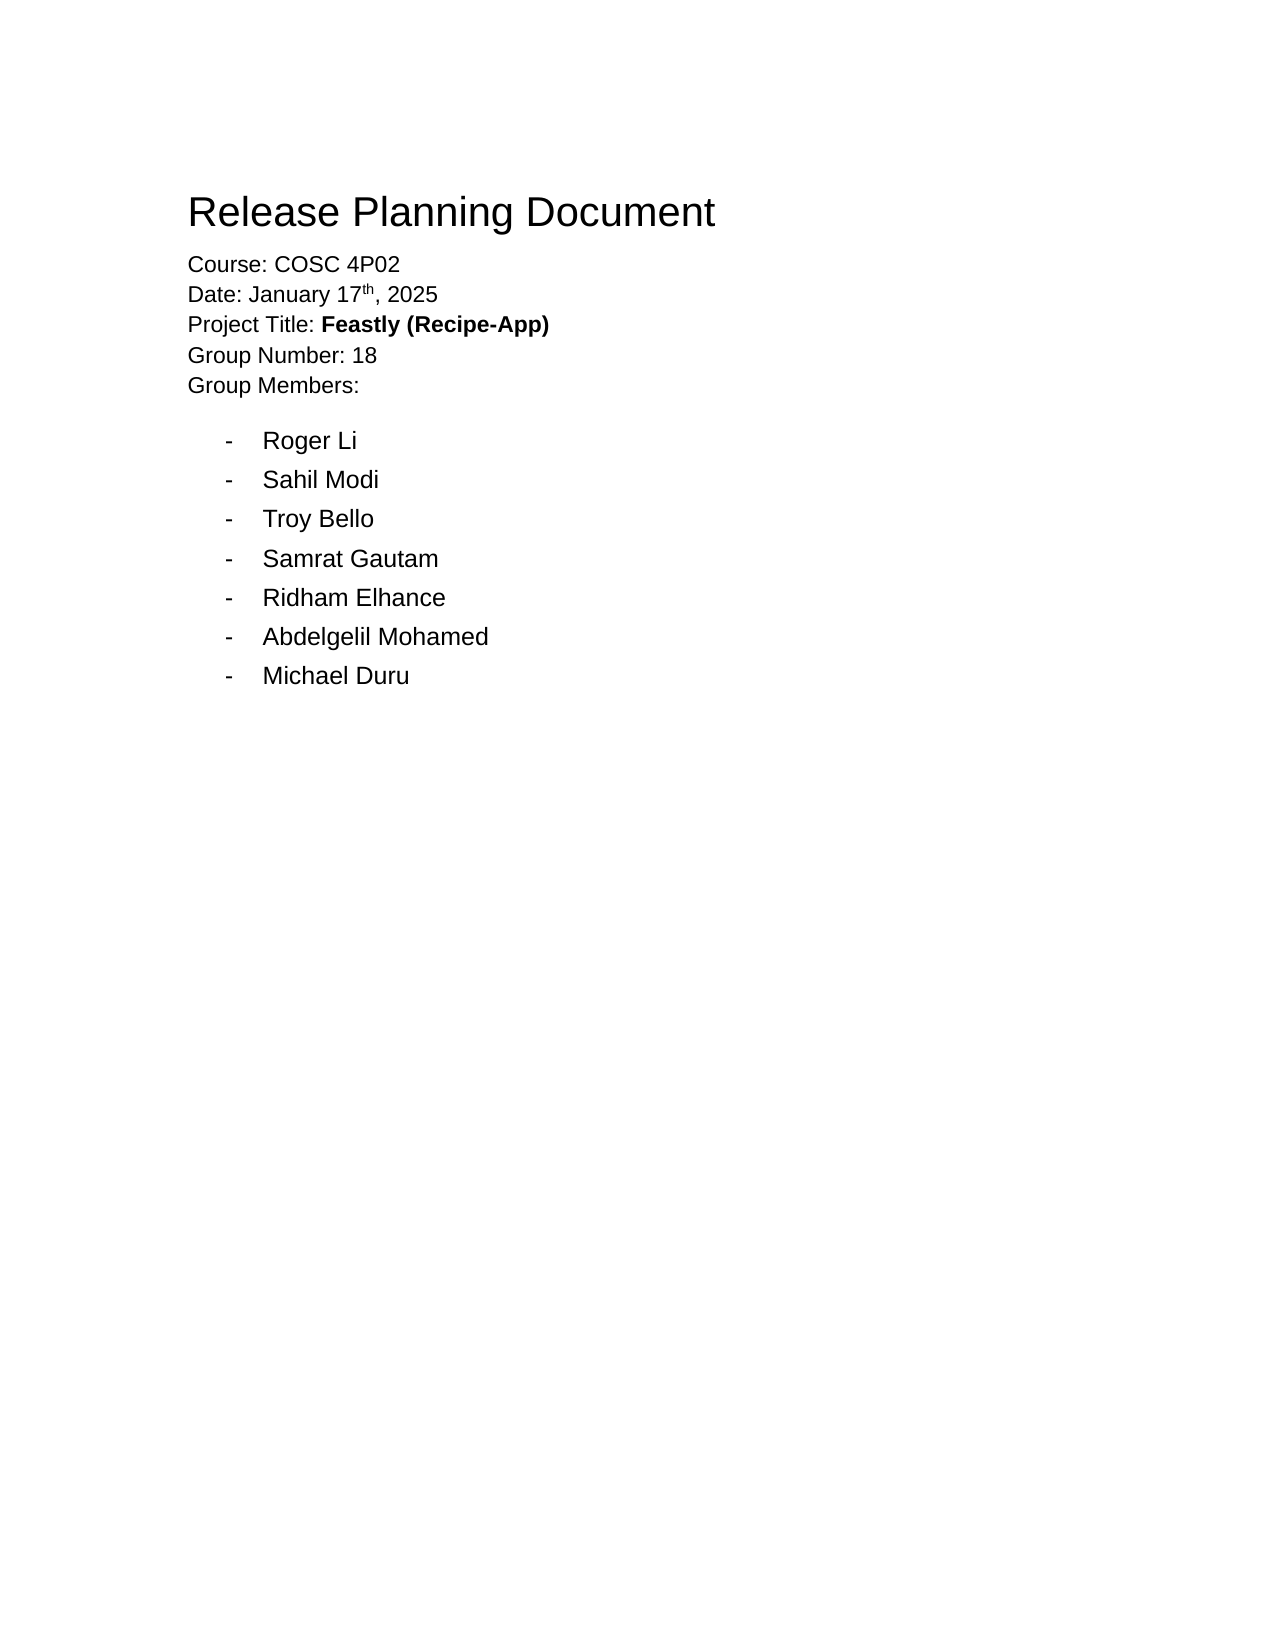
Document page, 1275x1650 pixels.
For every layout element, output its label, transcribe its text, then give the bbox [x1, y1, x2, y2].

text Course: COSC 4P02 Date: January 17th, 2025 [187, 251, 1087, 307]
list Troy Bello [225, 501, 1087, 535]
list Roger Li [225, 423, 1087, 457]
subtitle Release Planning Document [187, 187, 1087, 235]
text Group Members: [187, 372, 1087, 398]
list Abdelgelil Mohamed [225, 619, 1087, 653]
list Michael Duru [225, 658, 1087, 692]
text Project Title: Feastly (Recipe-App) Group Number: 18 [187, 311, 1087, 368]
list Sahil Modi [225, 462, 1087, 496]
list Ridham Elhance [225, 579, 1087, 613]
list Samrat Gautam [225, 540, 1087, 574]
